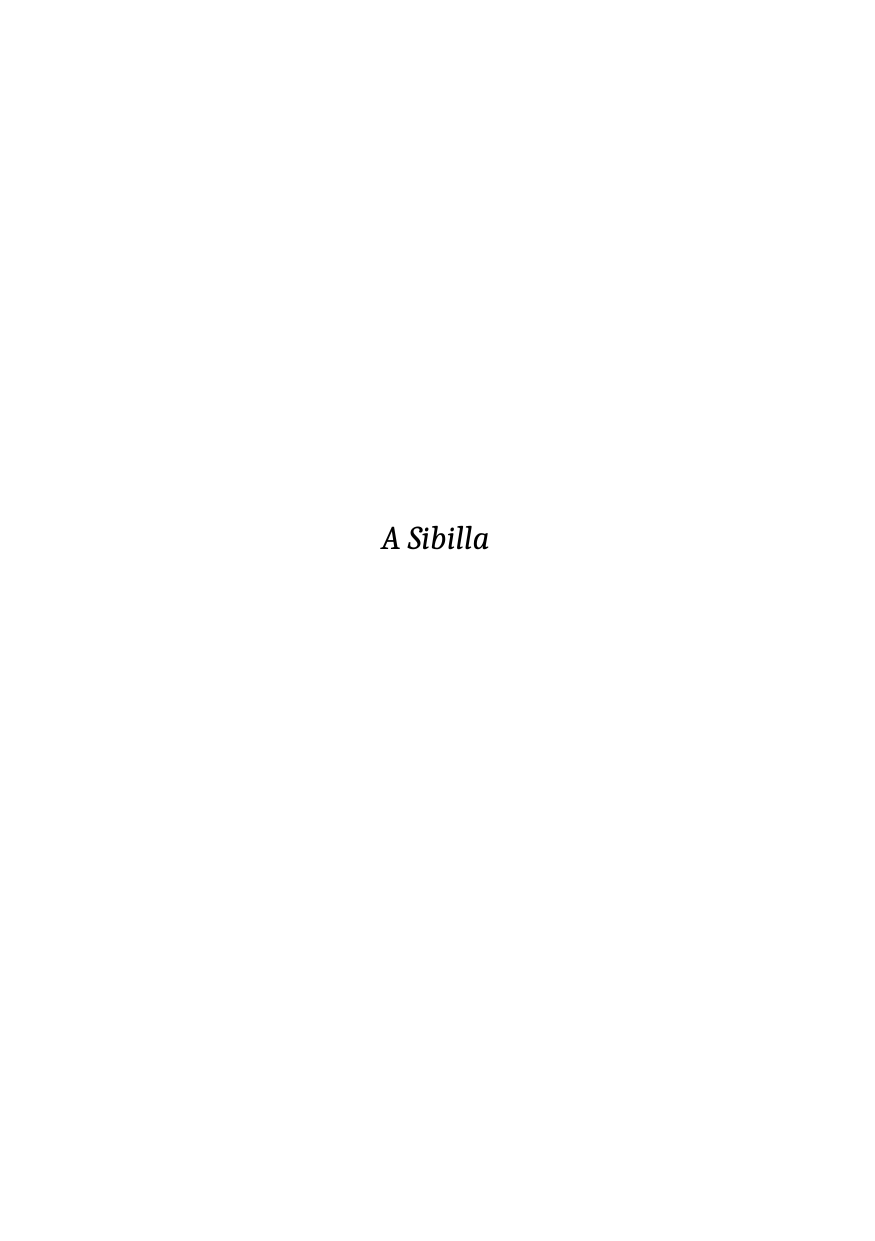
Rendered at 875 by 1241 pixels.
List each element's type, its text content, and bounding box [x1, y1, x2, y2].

text A Sibilla [106, 520, 768, 558]
